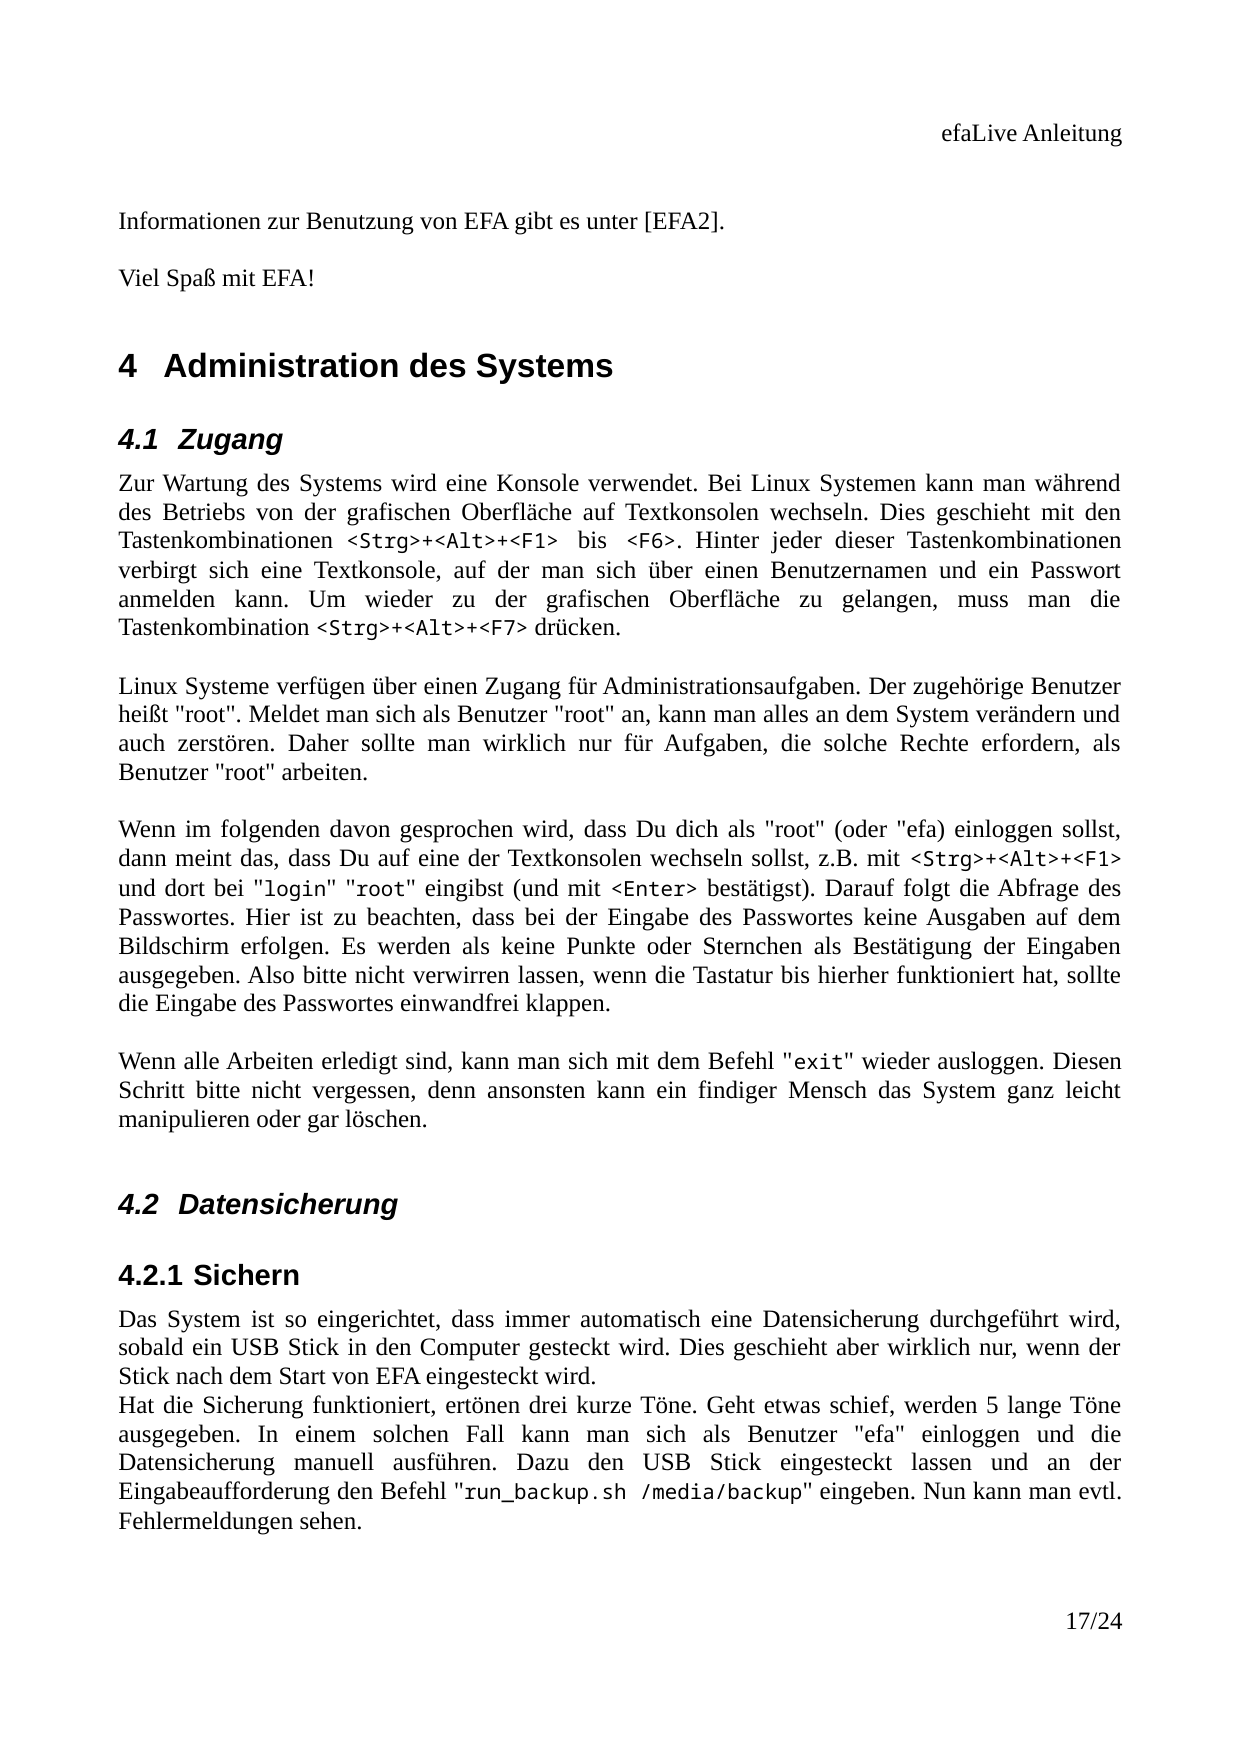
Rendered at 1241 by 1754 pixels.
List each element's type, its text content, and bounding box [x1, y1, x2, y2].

subtitle Zugang [118, 422, 1122, 456]
text Wenn alle Arbeiten erledigt sind, kann man sich mit dem Befehl "exit" wieder ausloggen. Diesen Schritt bitte nicht vergessen, denn ansonsten kann ein findiger Mensch das System ganz leicht manipulieren oder gar löschen. [118, 1046, 1122, 1133]
subtitle Datensicherung [118, 1187, 1122, 1220]
text Linux Systeme verfügen über einen Zugang für Administrationsaufgaben. Der zugehörige Benutzer heißt "root". Meldet man sich als Benutzer "root" an, kann man alles an dem System verändern und auch zerstören. Daher sollte man wirklich nur für Aufgaben, die solche Rechte erfordern, als Benutzer "root" arbeiten. [118, 671, 1122, 786]
text Informationen zur Benutzung von EFA gibt es unter [EFA2]. [118, 206, 1122, 234]
text Wenn im folgenden davon gesprochen wird, dass Du dich als "root" (oder "efa) einloggen sollst, dann meint das, dass Du auf eine der Textkonsolen wechseln sollst, z.B. mit <Strg>+<Alt>+<F1> und dort bei "login" "root" eingibst (und mit <Enter> bestätigst). Darauf folgt die Abfrage des Passwortes. Hier ist zu beachten, dass bei der Eingabe des Passwortes keine Ausgaben auf dem Bildschirm erfolgen. Es werden als keine Punkte oder Sternchen als Bestätigung der Eingaben ausgegeben. Also bitte nicht verwirren lassen, wenn die Tastatur bis hierher funktioniert hat, sollte die Eingabe des Passwortes einwandfrei klappen. [118, 814, 1122, 1017]
subtitle Administration des Systems [118, 346, 1122, 384]
text Hat die Sicherung funktioniert, ertönen drei kurze Töne. Geht etwas schief, werden 5 lange Töne ausgegeben. In einem solchen Fall kann man sich als Benutzer "efa" einloggen und die Datensicherung manuell ausführen. Dazu den USB Stick eingesteckt lassen und an der Eingabeaufforderung den Befehl "run_backup.sh /media/backup" eingeben. Nun kann man evtl. Fehlermeldungen sehen. [118, 1390, 1122, 1534]
text Das System ist so eingerichtet, dass immer automatisch eine Datensicherung durchgeführt wird, sobald ein USB Stick in den Computer gesteckt wird. Dies geschieht aber wirklich nur, wenn der Stick nach dem Start von EFA eingesteckt wird. [118, 1304, 1122, 1390]
text Viel Spaß mit EFA! [118, 263, 1122, 292]
subtitle Sichern [118, 1258, 1122, 1291]
text Zur Wartung des Systems wird eine Konsole verwendet. Bei Linux Systemen kann man während des Betriebs von der grafischen Oberfläche auf Textkonsolen wechseln. Dies geschieht mit den Tastenkombinationen <Strg>+<Alt>+<F1> bis <F6>. Hinter jeder dieser Tastenkombinationen verbirgt sich eine Textkonsole, auf der man sich über einen Benutzernamen und ein Passwort anmelden kann. Um wieder zu der grafischen Oberfläche zu gelangen, muss man die Tastenkombination <Strg>+<Alt>+<F7> drücken. [118, 468, 1122, 642]
